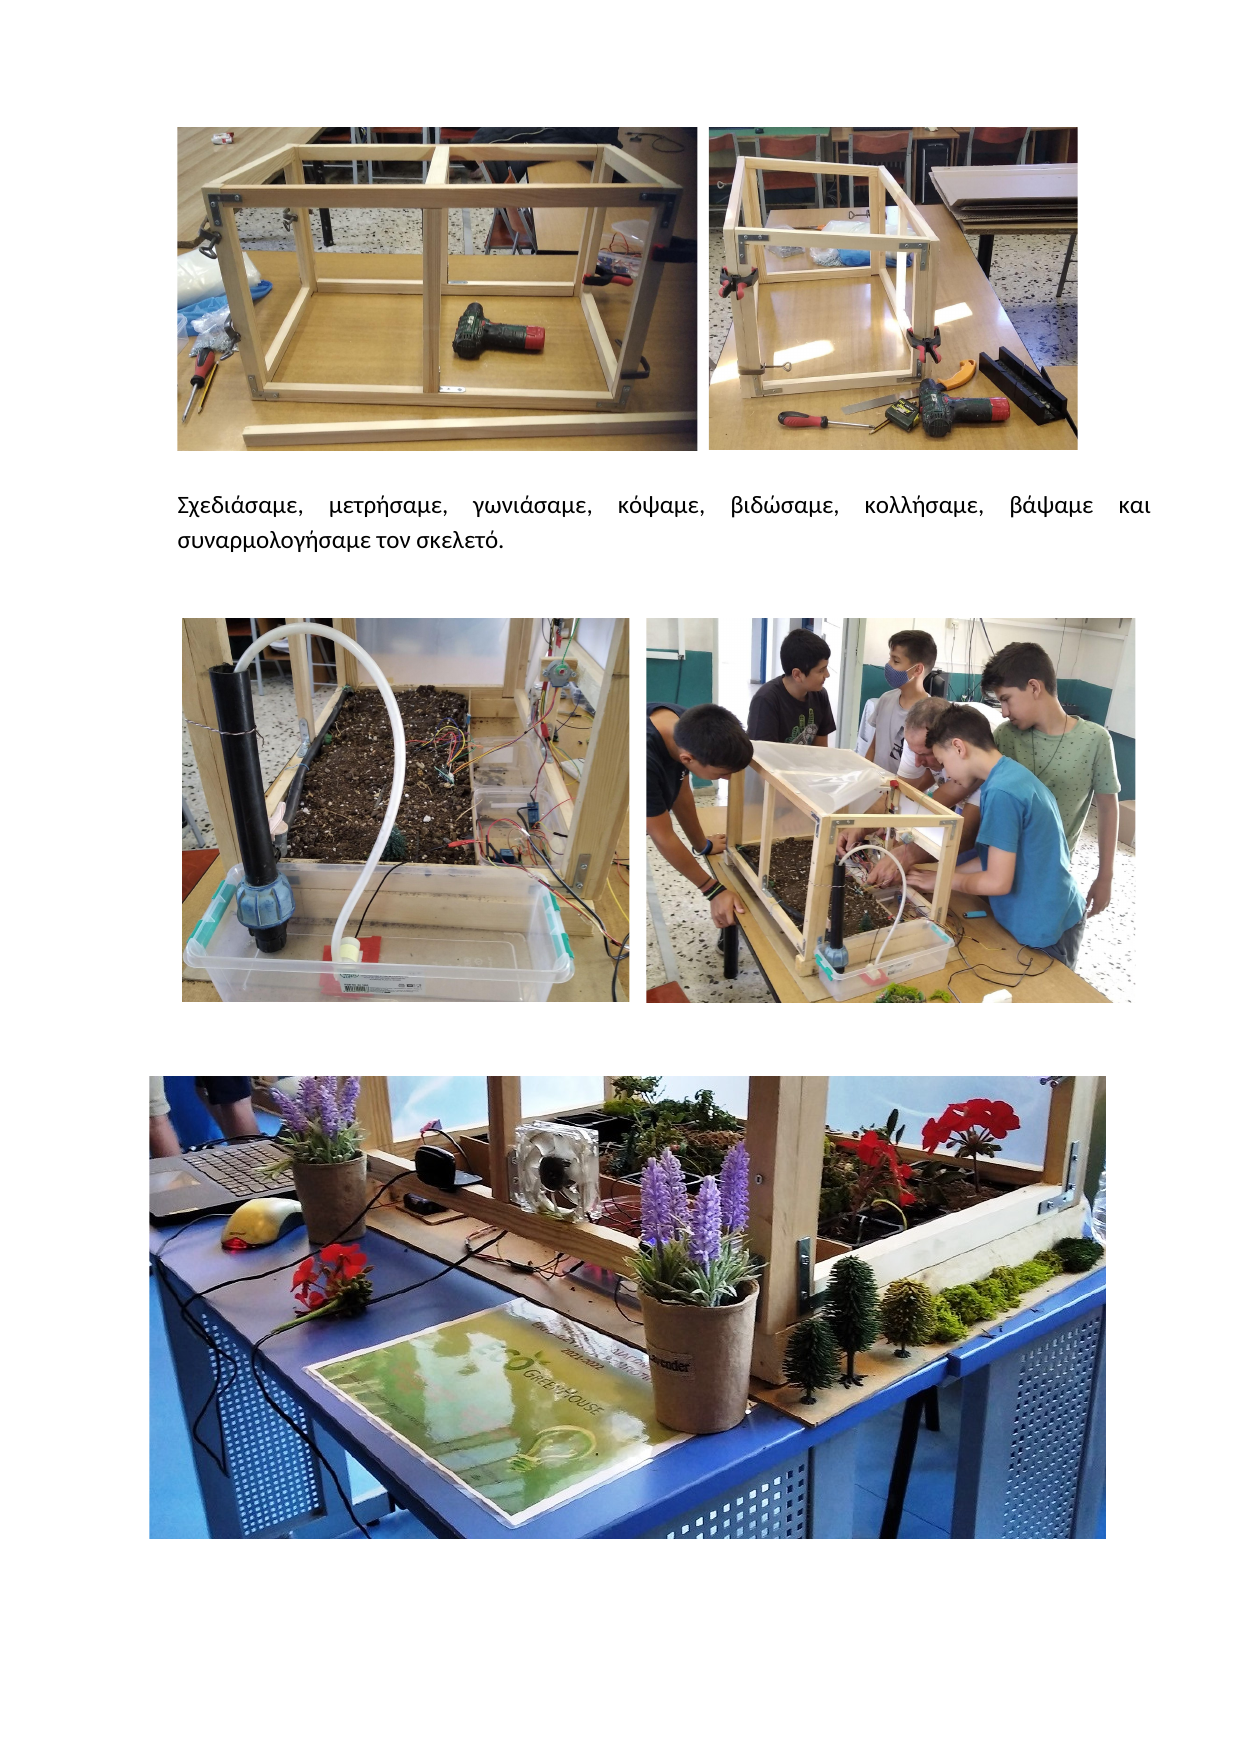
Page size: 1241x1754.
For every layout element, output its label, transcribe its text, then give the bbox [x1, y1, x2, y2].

text Σχεδιάσαμε, μετρήσαμε, γωνιάσαμε, κόψαμε, βιδώσαμε, κολλήσαμε, βάψαμε και συναρμολογήσαμε τον σκελετό. [177, 489, 1152, 555]
